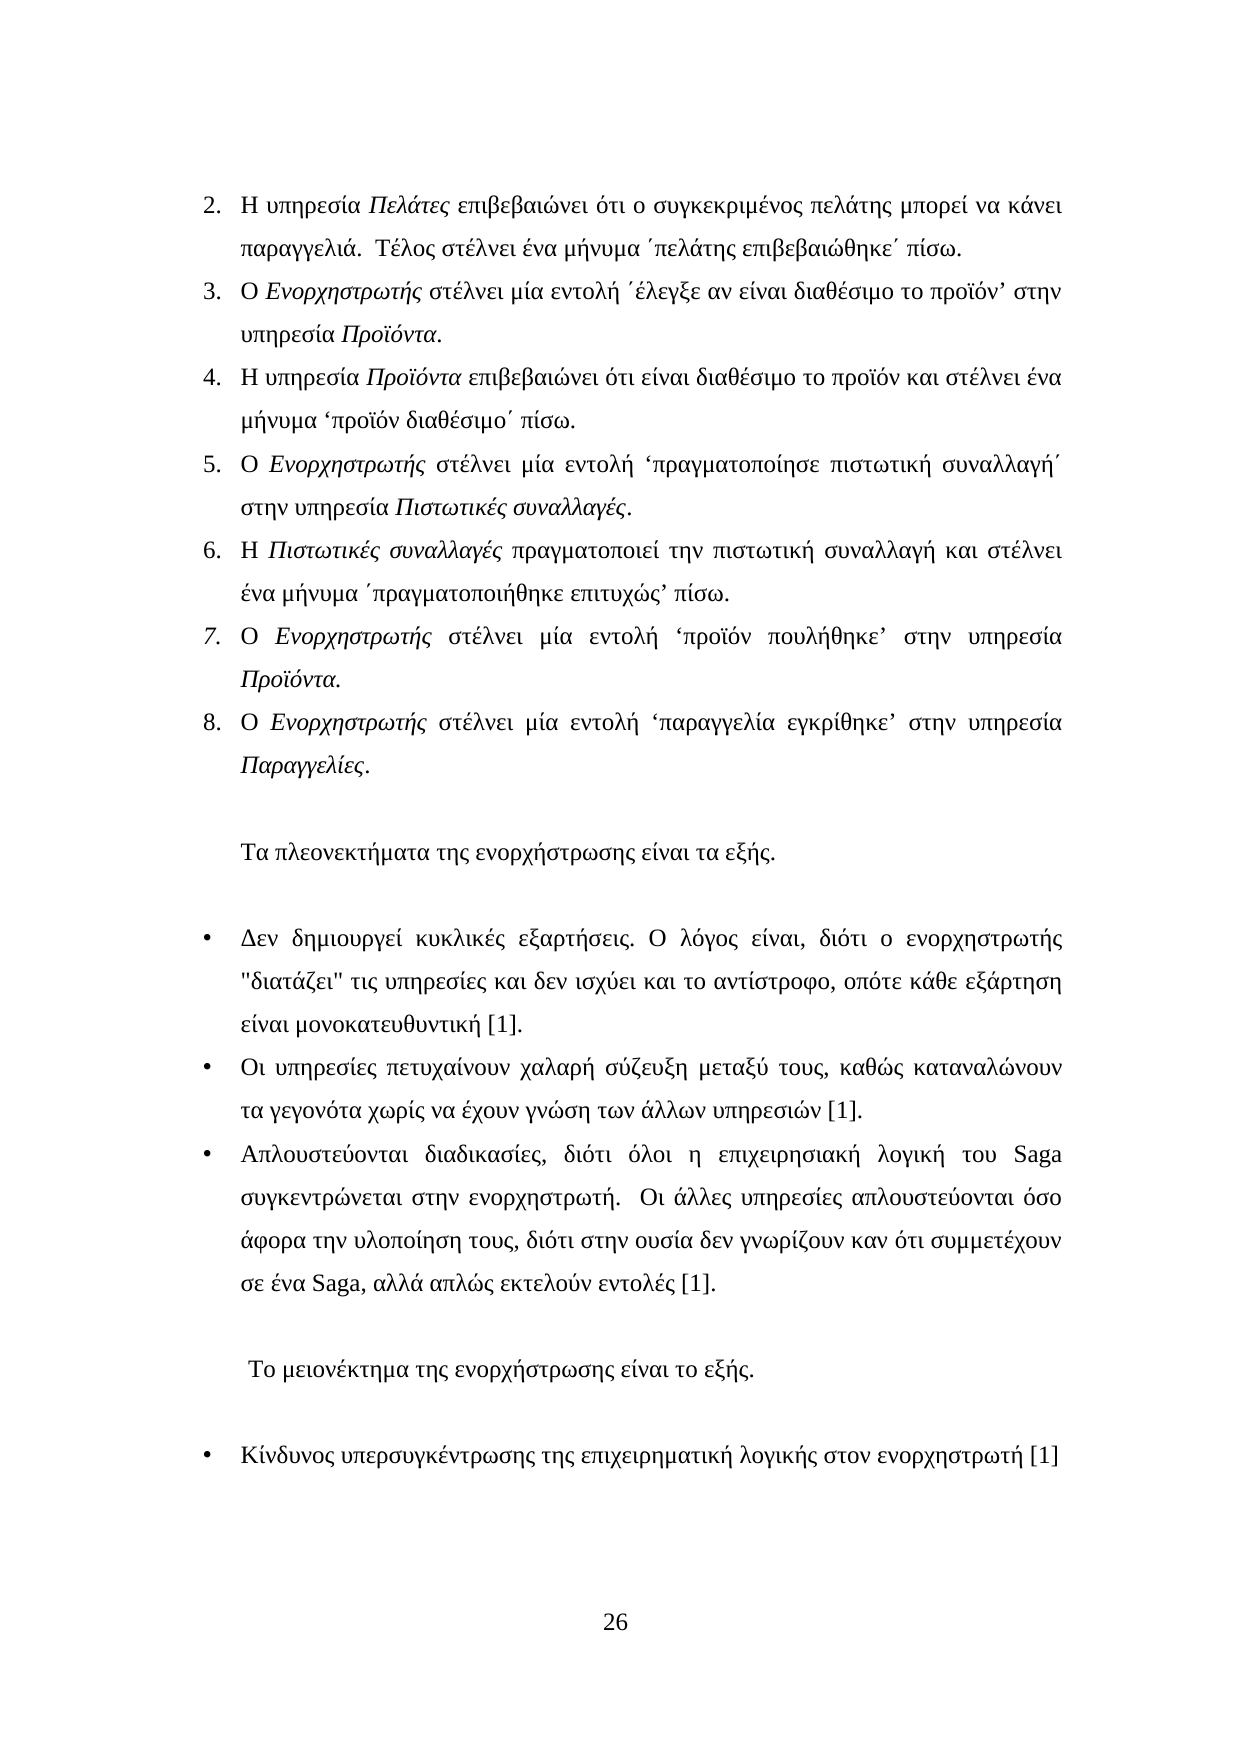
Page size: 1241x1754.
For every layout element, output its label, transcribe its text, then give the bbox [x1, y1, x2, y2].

list Ο Ενορχηστρωτής στέλνει μία εντολή ‘παραγγελία εγκρίθηκε’ στην υπηρεσία Παραγγελίες. [203, 707, 1063, 779]
text Το μειονέκτημα της ενορχήστρωσης είναι το εξής. [165, 1354, 1063, 1383]
list Η Πιστωτικές συναλλαγές πραγματοποιεί την πιστωτική συναλλαγή και στέλνει ένα μήνυμα ΄πραγματοποιήθηκε επιτυχώς’ πίσω. [203, 535, 1063, 607]
list Οι υπηρεσίες πετυχαίνουν χαλαρή σύζευξη μεταξύ τους, καθώς καταναλώνουν τα γεγονότα χωρίς να έχουν γνώση των άλλων υπηρεσιών [1]. [203, 1052, 1063, 1124]
text Τα πλεονεκτήματα της ενορχήστρωσης είναι τα εξής. [165, 837, 1063, 866]
list Ο Ενορχηστρωτής στέλνει μία εντολή ‘προϊόν πουλήθηκε’ στην υπηρεσία Προϊόντα. [203, 621, 1063, 693]
list Απλουστεύονται διαδικασίες, διότι όλοι η επιχειρησιακή λογική του Saga συγκεντρώνεται στην ενορχηστρωτή. Οι άλλες υπηρεσίες απλουστεύονται όσο άφορα την υλοποίηση τους, διότι στην ουσία δεν γνωρίζουν καν ότι συμμετέχουν σε ένα Saga, αλλά απλώς εκτελούν εντολές [1]. [203, 1139, 1063, 1297]
list Κίνδυνος υπερσυγκέντρωσης της επιχειρηματική λογικής στον ενορχηστρωτή [1] [203, 1441, 1063, 1469]
list Δεν δημιουργεί κυκλικές εξαρτήσεις. Ο λόγος είναι, διότι ο ενορχηστρωτής "διατάζει" τις υπηρεσίες και δεν ισχύει και το αντίστροφο, οπότε κάθε εξάρτηση είναι μονοκατευθυντική [1]. [203, 923, 1063, 1038]
list Η υπηρεσία Προϊόντα επιβεβαιώνει ότι είναι διαθέσιμο το προϊόν και στέλνει ένα μήνυμα ‘προϊόν διαθέσιμο΄ πίσω. [203, 362, 1063, 434]
list Η υπηρεσία Πελάτες επιβεβαιώνει ότι ο συγκεκριμένος πελάτης μπορεί να κάνει παραγγελιά. Τέλος στέλνει ένα μήνυμα ΄πελάτης επιβεβαιώθηκε΄ πίσω. [203, 190, 1063, 262]
list Ο Ενορχηστρωτής στέλνει μία εντολή ‘πραγματοποίησε πιστωτική συναλλαγή΄ στην υπηρεσία Πιστωτικές συναλλαγές. [203, 449, 1063, 521]
list Ο Ενορχηστρωτής στέλνει μία εντολή ΄έλεγξε αν είναι διαθέσιμο το προϊόν’ στην υπηρεσία Προϊόντα. [203, 276, 1063, 348]
